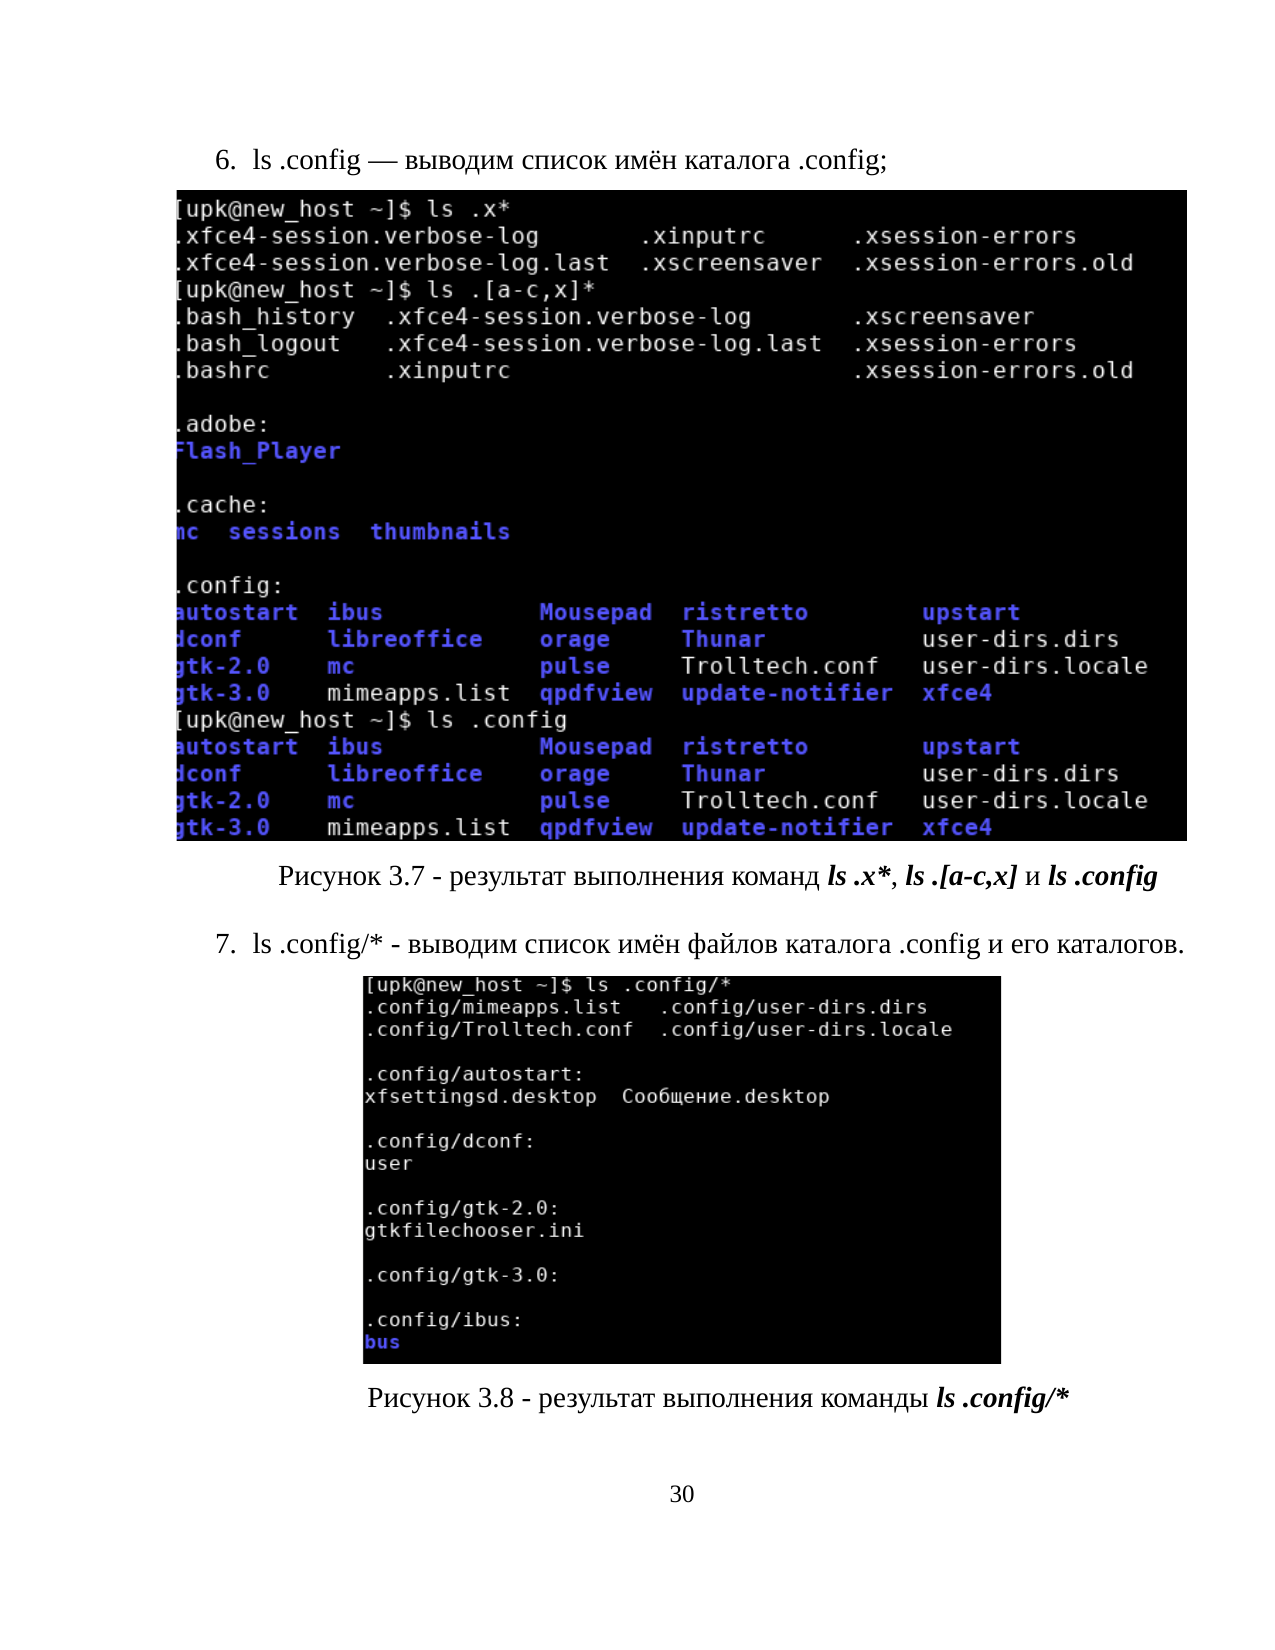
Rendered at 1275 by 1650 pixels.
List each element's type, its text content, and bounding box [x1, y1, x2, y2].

list Рисунок 3.7 - результат выполнения команд ls .x*, ls .[a-c,x] и ls .config [215, 841, 1186, 891]
list ls .config — выводим список имён каталога .config; [215, 142, 1186, 175]
list Рисунок 3.8 - результат выполнения команды ls .config/* [215, 994, 1186, 1414]
list ls .config/* - выводим список имён файлов каталога .config и его каталогов. [215, 926, 1186, 959]
picture [176, 190, 1187, 841]
